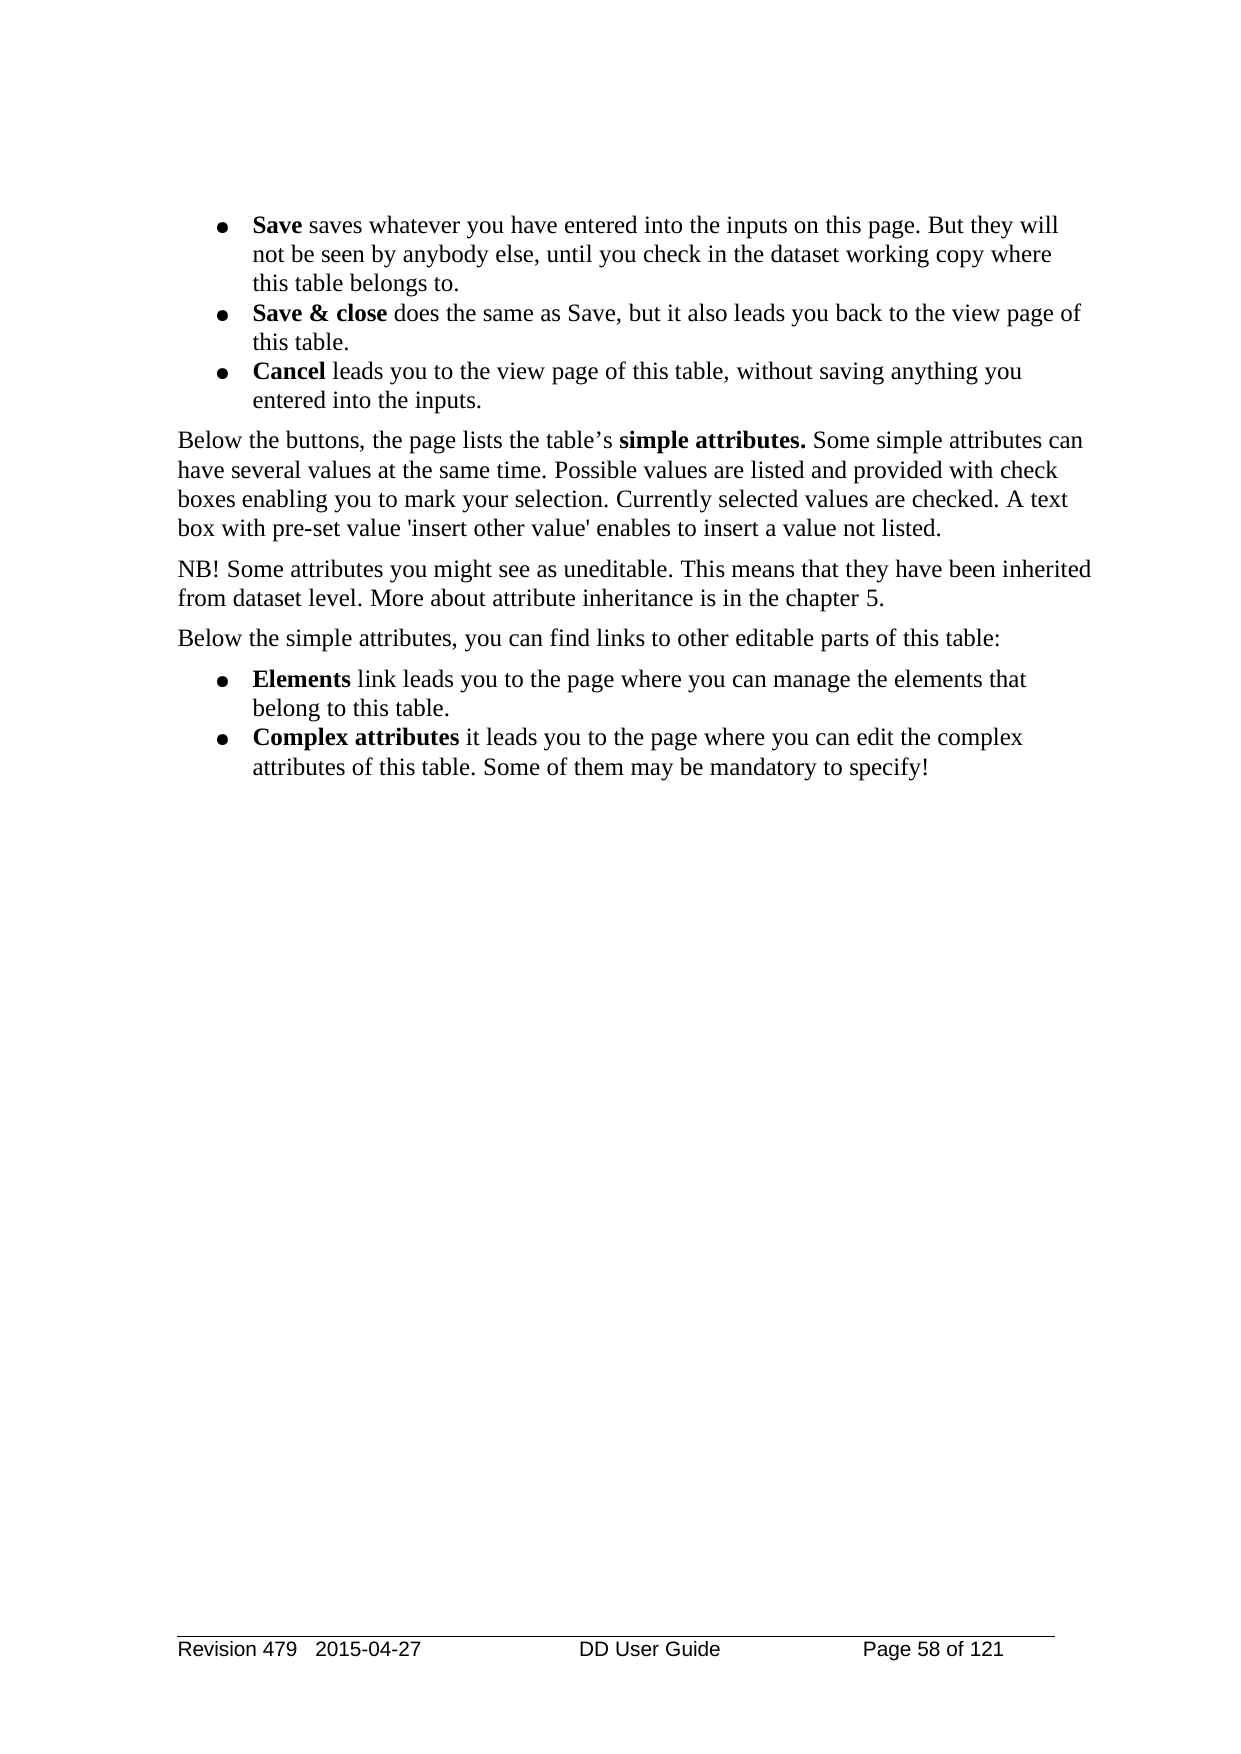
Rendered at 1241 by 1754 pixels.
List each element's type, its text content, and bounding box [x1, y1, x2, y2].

text Below the buttons, the page lists the table’s simple attributes. Some simple attributes can have several values at the same time. Possible values are listed and provided with check boxes enabling you to mark your selection. Currently selected values are checked. A text box with pre-set value 'insert other value' enables to insert a value not listed. [177, 425, 1092, 542]
list Complex attributes it leads you to the page where you can edit the complex attributes of this table. Some of them may be mandatory to specify! [215, 722, 1092, 780]
text NB! Some attributes you might see as uneditable. This means that they have been inherited from dataset level. More about attribute inheritance is in the chapter 5. [177, 553, 1092, 612]
list Cancel leads you to the view page of this table, without saving anything you entered into the inputs. [215, 356, 1092, 414]
text Below the simple attributes, you can find links to other editable parts of this table: [177, 623, 1092, 652]
list Elements link leads you to the page where you can manage the elements that belong to this table. [215, 664, 1092, 722]
list Save saves whatever you have entered into the inputs on this page. But they will not be seen by anybody else, until you check in the dataset working copy where this table belongs to. [215, 210, 1092, 297]
list Save & close does the same as Save, but it also leads you back to the view page of this table. [215, 297, 1092, 356]
